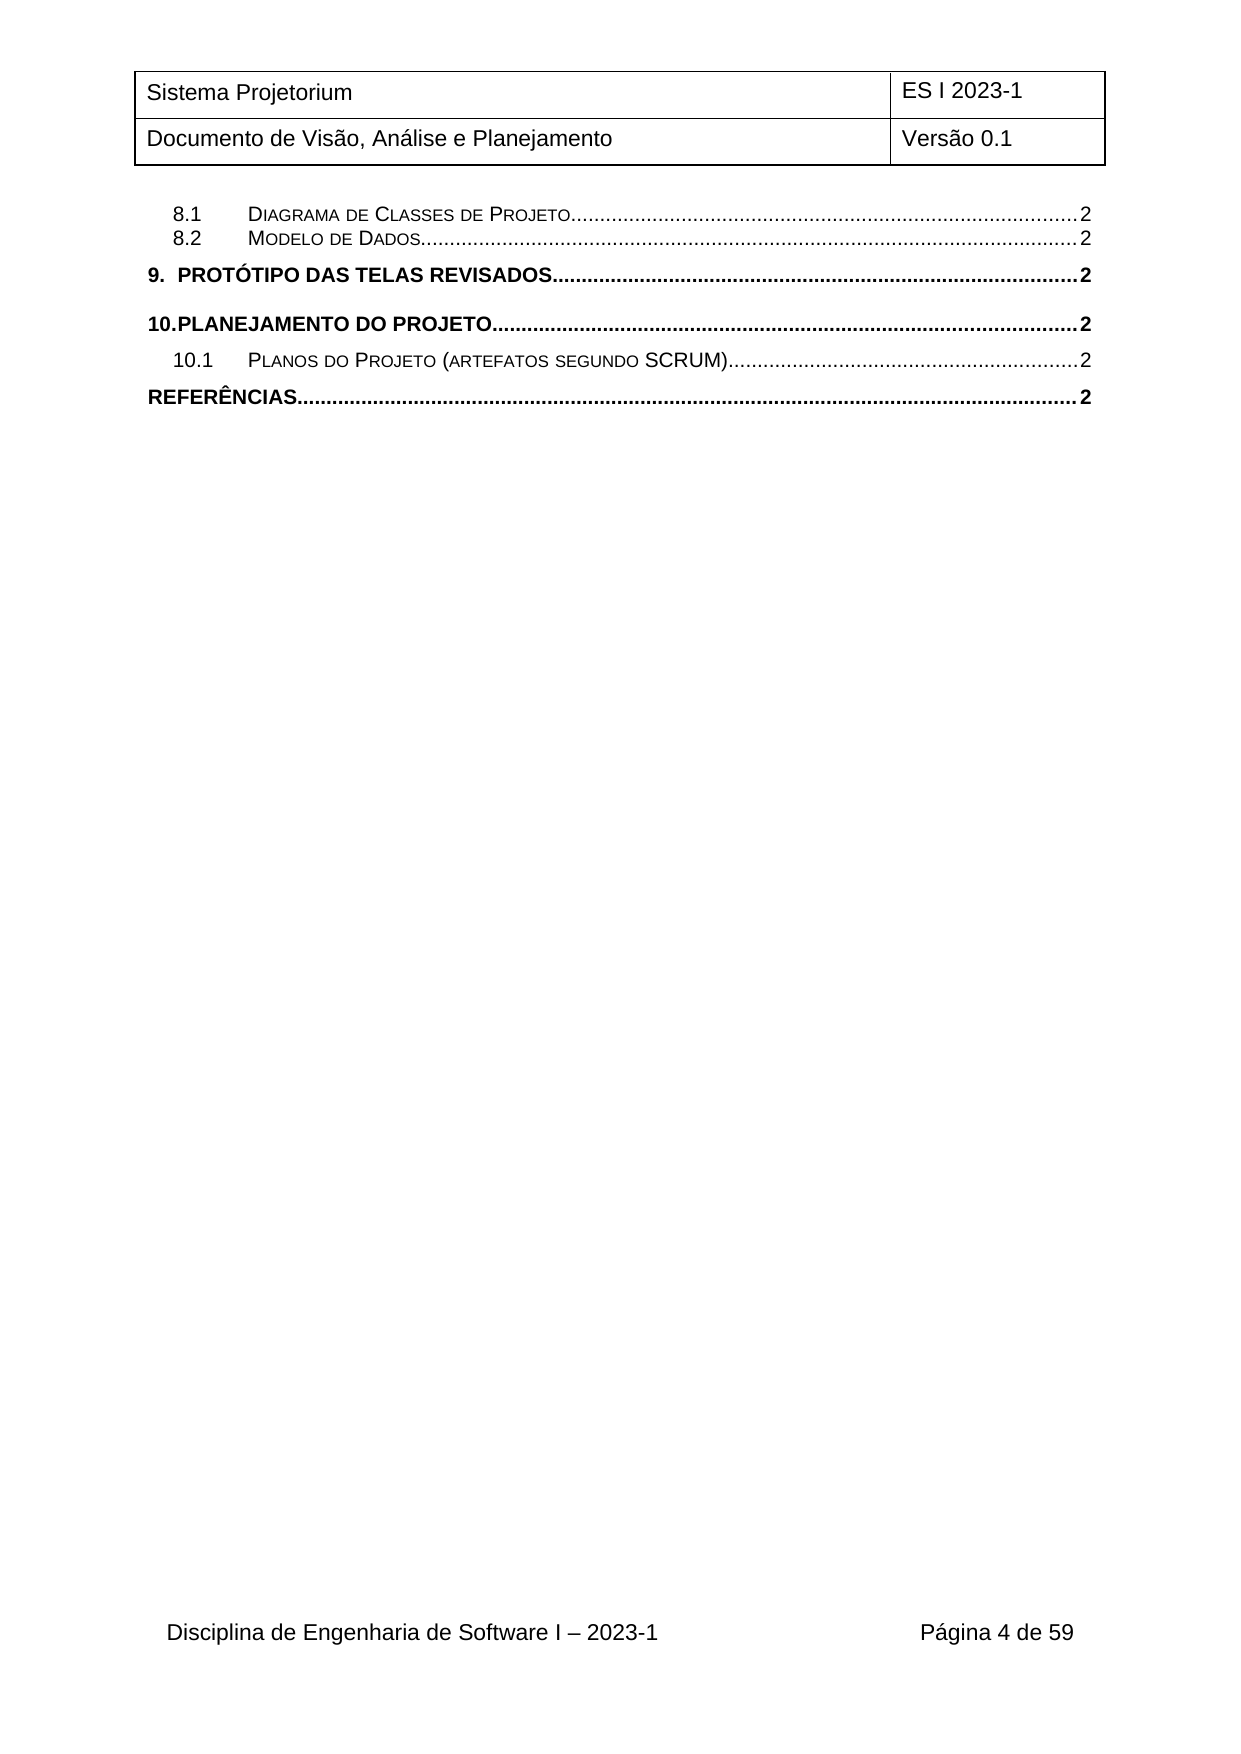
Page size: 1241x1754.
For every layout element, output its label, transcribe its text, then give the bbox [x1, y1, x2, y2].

text Referências 2 [148, 384, 1092, 408]
text 8.1 Diagrama de Classes de Projeto 2 [173, 202, 1092, 226]
text 8.2 Modelo de Dados 2 [173, 226, 1092, 250]
text 10. Planejamento do Projeto 2 [148, 312, 1092, 336]
text 9. Protótipo das Telas Revisados 2 [148, 263, 1092, 287]
text 10.1 Planos do Projeto (artefatos segundo SCRUM) 2 [173, 348, 1092, 372]
